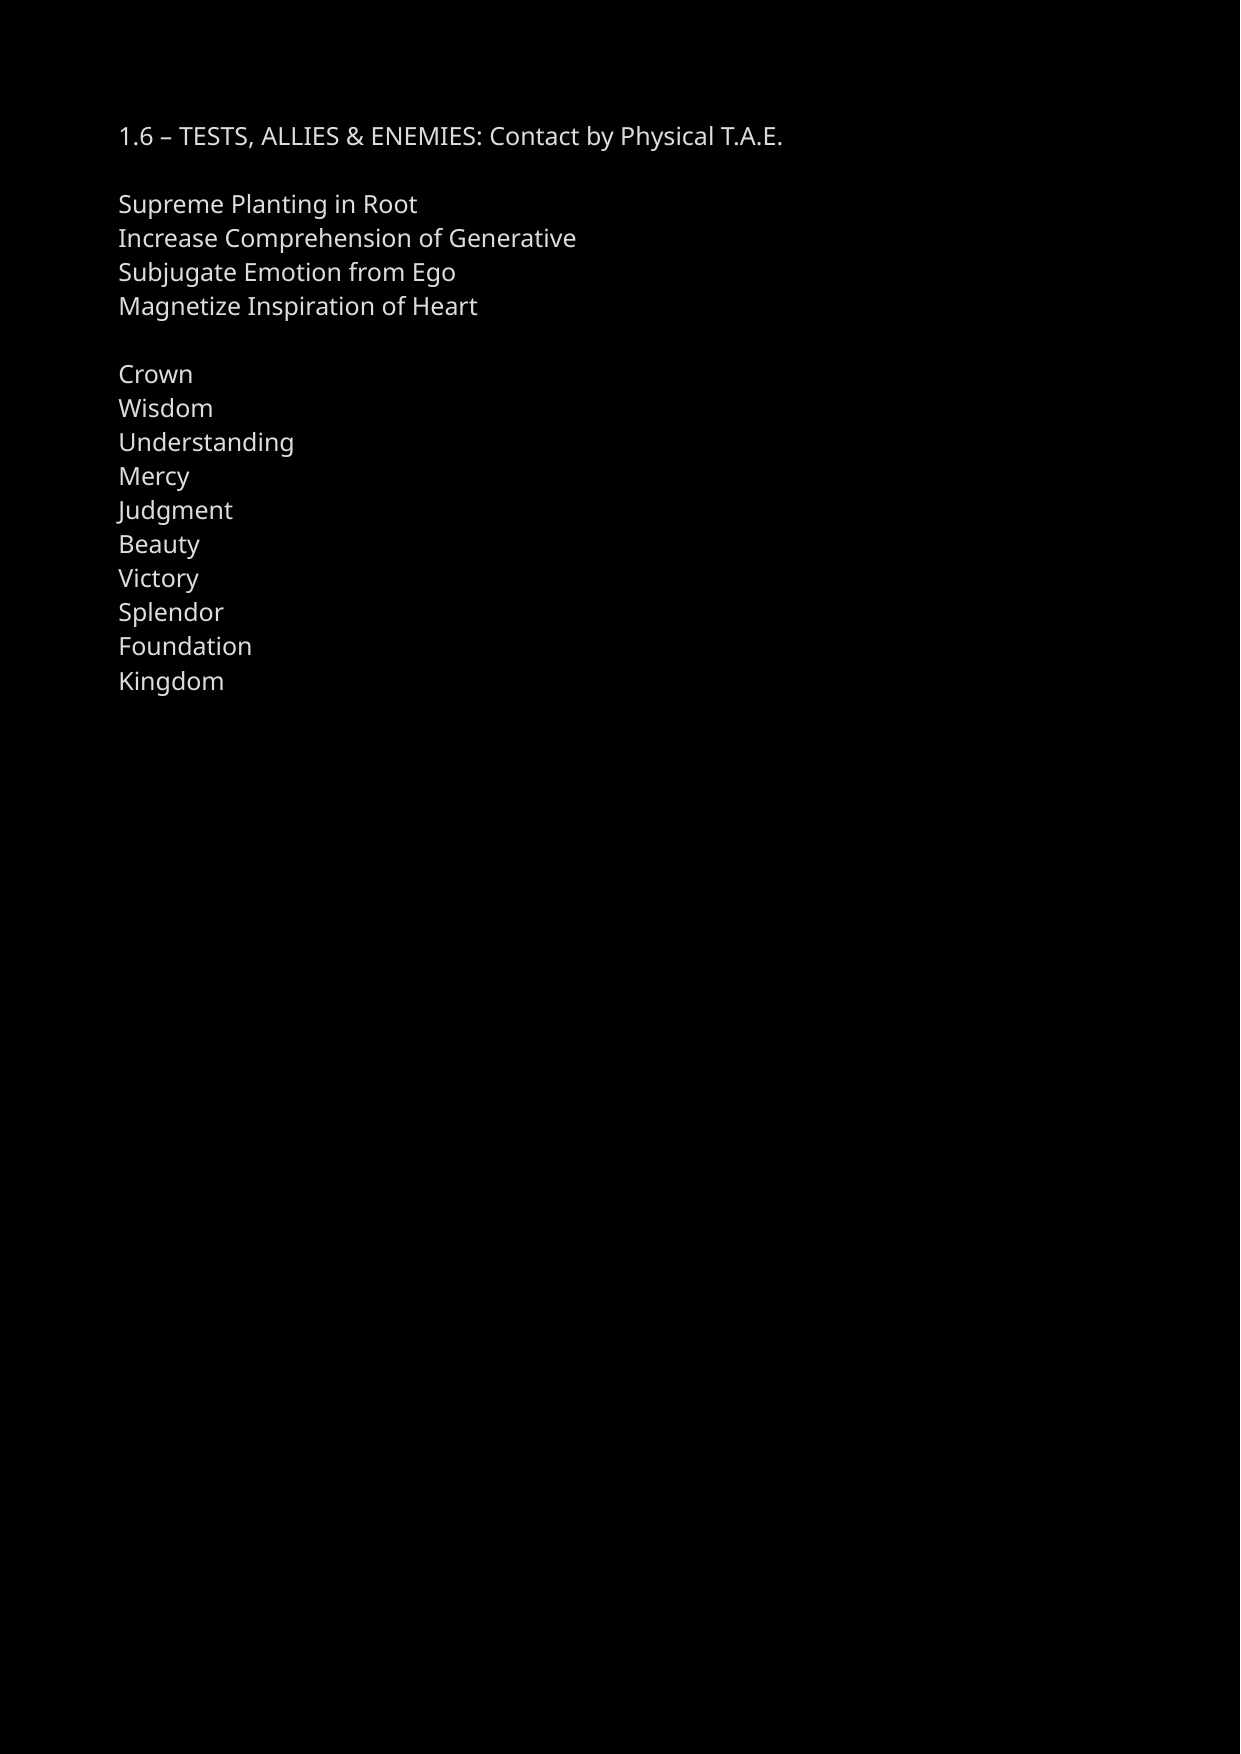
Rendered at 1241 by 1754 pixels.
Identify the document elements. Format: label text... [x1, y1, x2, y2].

text Understanding [118, 425, 1122, 459]
text 1.6 – TESTS, ALLIES & ENEMIES: Contact by Physical T.A.E. [118, 118, 1122, 152]
text Magnetize Inspiration of Heart [118, 288, 1122, 322]
text Increase Comprehension of Generative [118, 220, 1122, 254]
text Crown [118, 357, 1122, 391]
text Splendor [118, 595, 1122, 629]
text Subjugate Emotion from Ego [118, 254, 1122, 288]
text Wisdom [118, 391, 1122, 425]
text Beauty [118, 527, 1122, 561]
text Supreme Planting in Root [118, 186, 1122, 220]
text Victory [118, 561, 1122, 595]
text Mercy [118, 459, 1122, 493]
text Judgment [118, 493, 1122, 527]
text Foundation [118, 629, 1122, 663]
text Kingdom [118, 663, 1122, 697]
